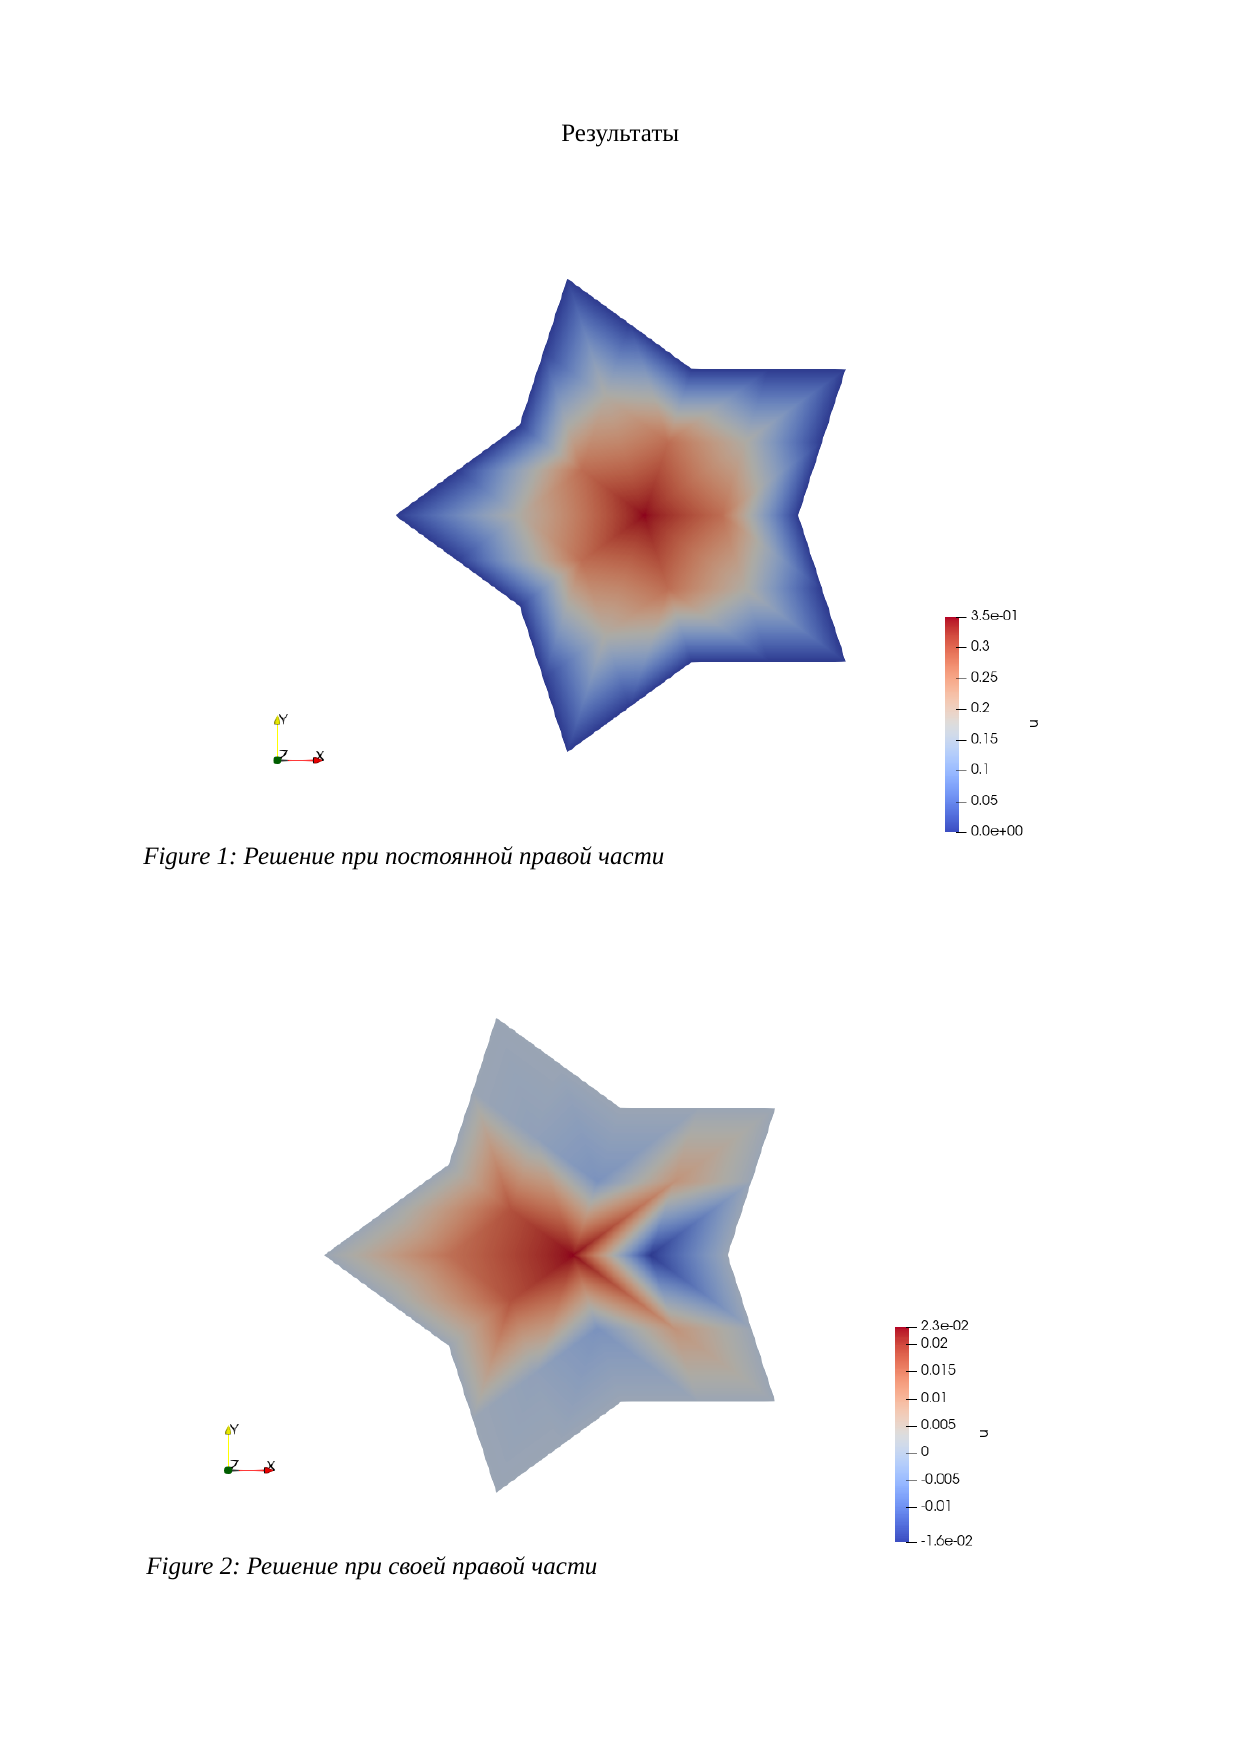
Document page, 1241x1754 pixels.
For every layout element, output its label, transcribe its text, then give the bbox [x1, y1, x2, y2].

text Figure 1: Решение при постоянной правой части [143, 188, 1097, 870]
picture [195, 188, 1045, 842]
text Результаты [118, 118, 1122, 147]
text Figure 2: Решение при своей правой части [146, 1552, 994, 1580]
picture [146, 898, 995, 1552]
